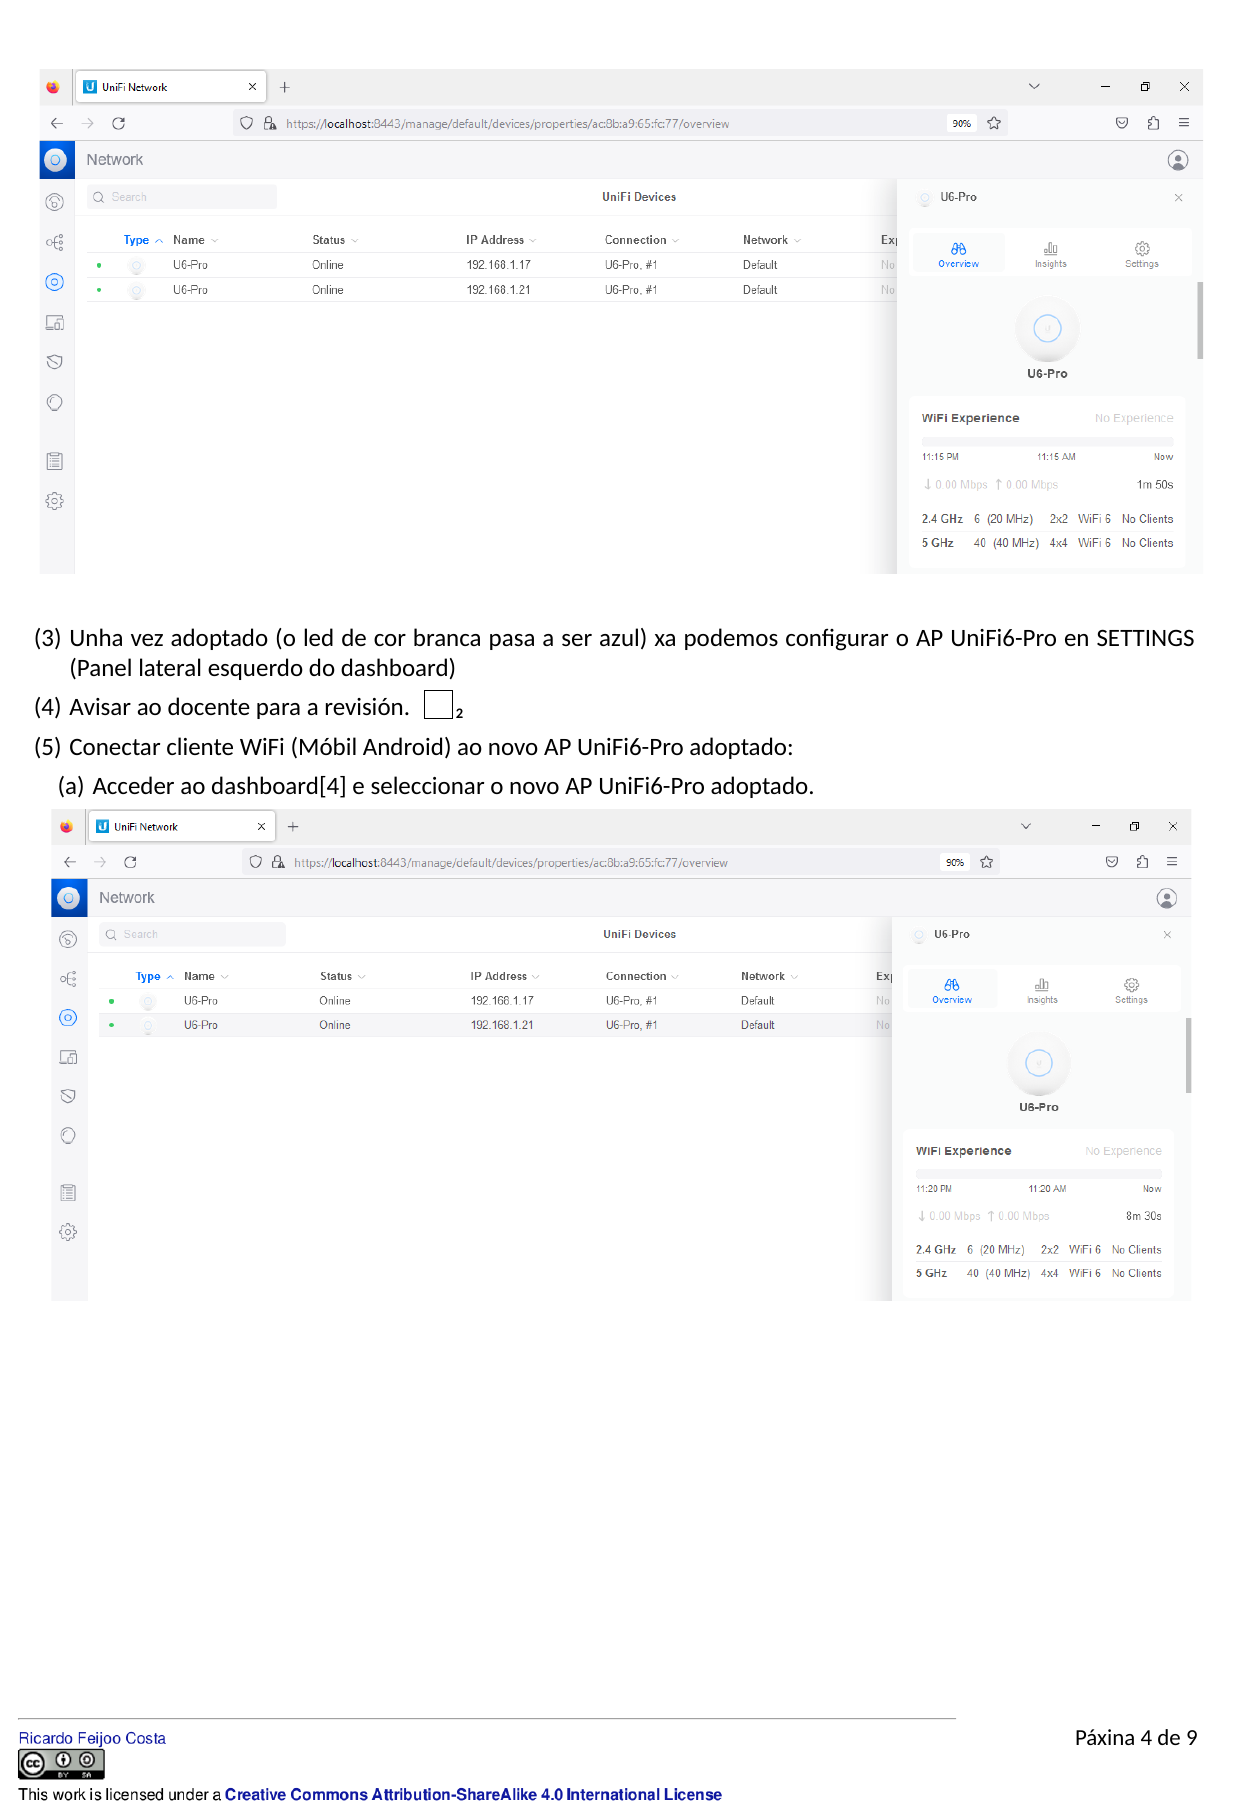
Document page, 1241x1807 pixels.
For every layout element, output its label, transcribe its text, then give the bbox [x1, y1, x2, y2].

picture [51, 809, 1192, 1301]
list Unha vez adoptado (o led de cor branca pasa a ser azul) xa podemos configurar o AP UniFi6-Pro en SETTINGS (Panel lateral esquerdo do dashboard) [34, 622, 1197, 683]
list Avisar ao docente para a revisión. 2 [34, 692, 1197, 722]
picture [39, 69, 1204, 574]
list Acceder ao dashboard[4] e seleccionar o novo AP UniFi6-Pro adoptado. [57, 770, 1197, 801]
list Conectar cliente WiFi (Móbil Android) ao novo AP UniFi6-Pro adoptado: [34, 731, 1197, 761]
picture [8, 1713, 957, 1805]
